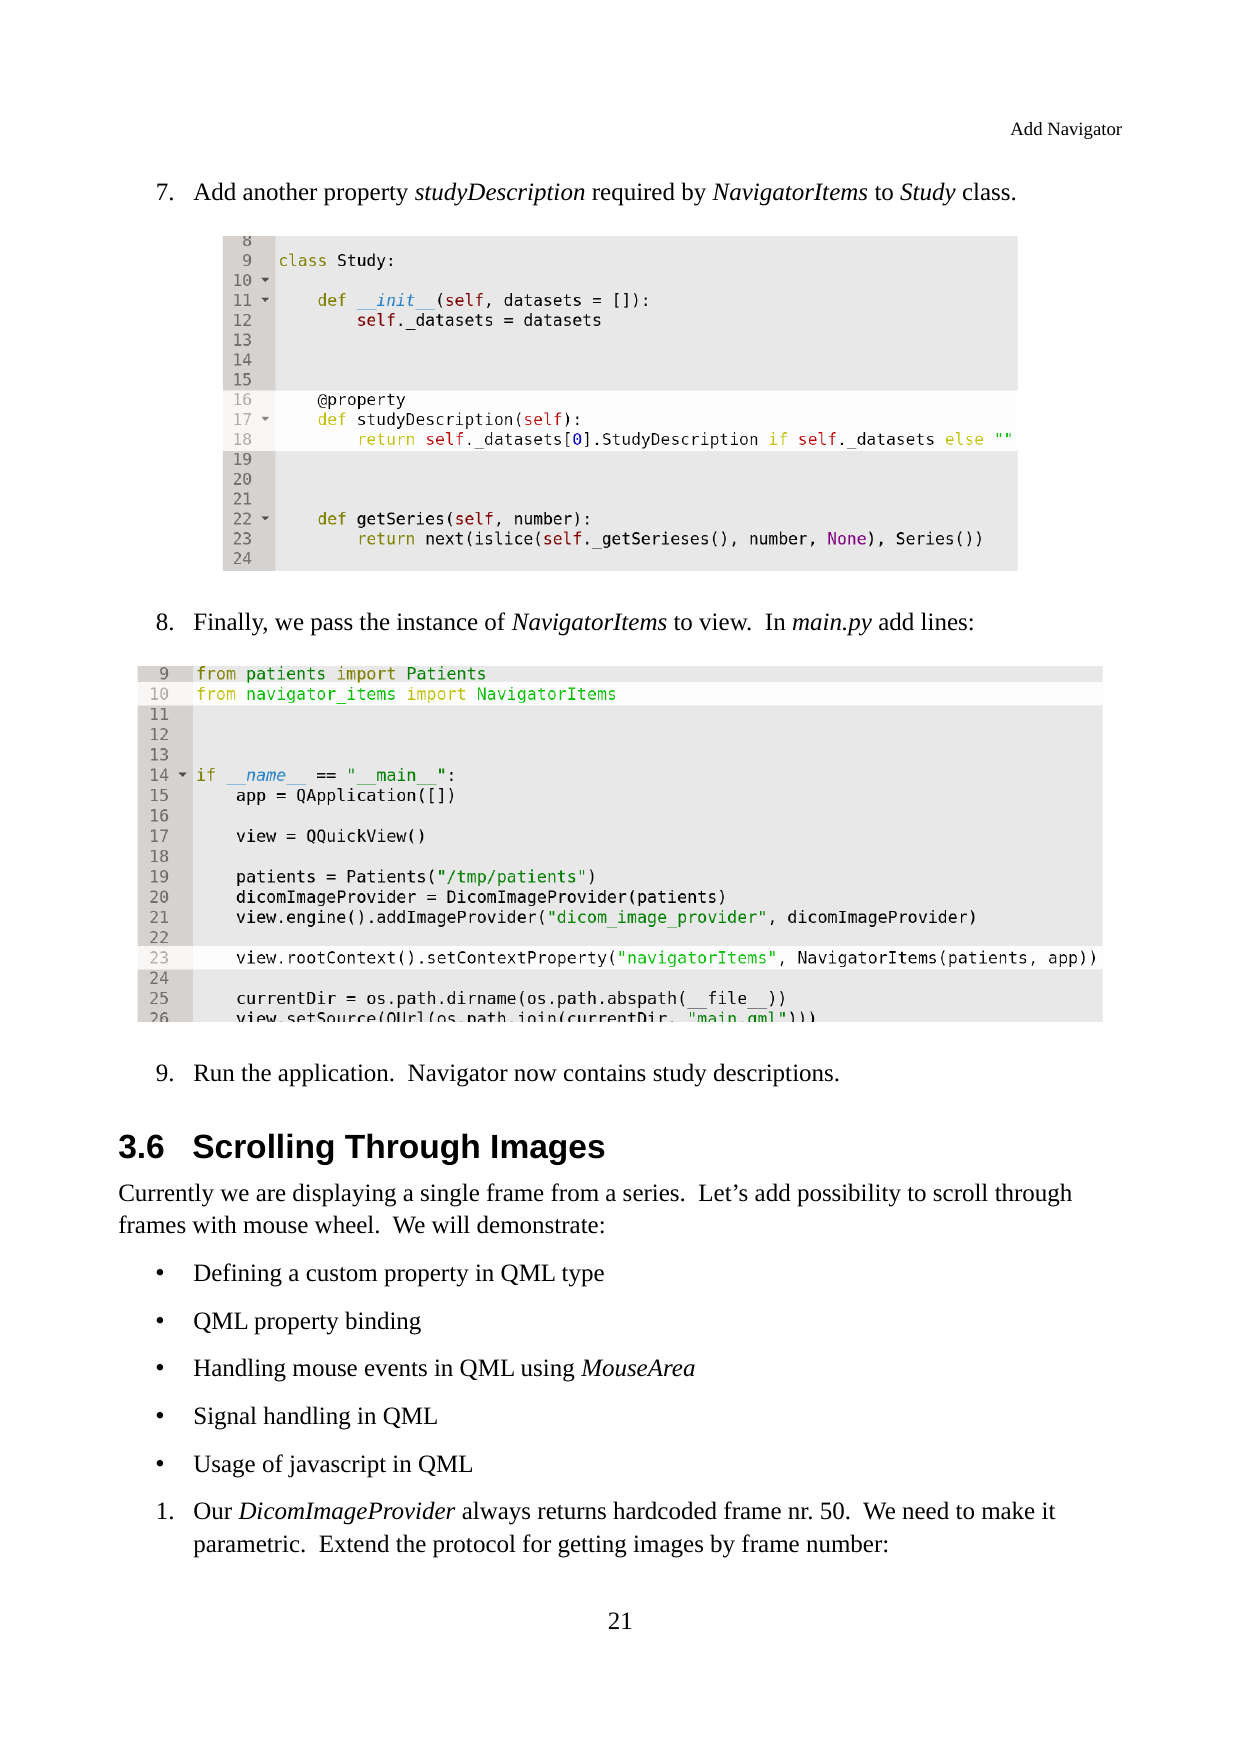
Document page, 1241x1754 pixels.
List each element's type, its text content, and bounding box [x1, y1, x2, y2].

list Handling mouse events in QML using MouseArea [156, 1353, 1122, 1382]
list Finally, we pass the instance of NavigatorItems to view. In main.py add lines: [156, 607, 1122, 636]
list Usage of javascript in QML [156, 1449, 1122, 1477]
text Currently we are displaying a single frame from a series. Let’s add possibility to scroll through frames with mouse wheel. We will demonstrate: [118, 1178, 1122, 1239]
list Run the application. Navigator now contains study descriptions. [156, 1058, 1122, 1087]
list Defining a custom property in QML type [156, 1258, 1122, 1287]
subtitle Scrolling Through Images [118, 1126, 1122, 1165]
list Our DicomImageProvider always returns hardcoded frame nr. 50. We need to make it parametric. Extend the protocol for getting images by frame number: [156, 1496, 1122, 1558]
list Add another property studyDescription required by NavigatorItems to Study class. [156, 177, 1122, 206]
picture [137, 666, 1103, 1022]
list Signal handling in QML [156, 1401, 1122, 1430]
list QML property binding [156, 1306, 1122, 1334]
picture [222, 236, 1018, 571]
